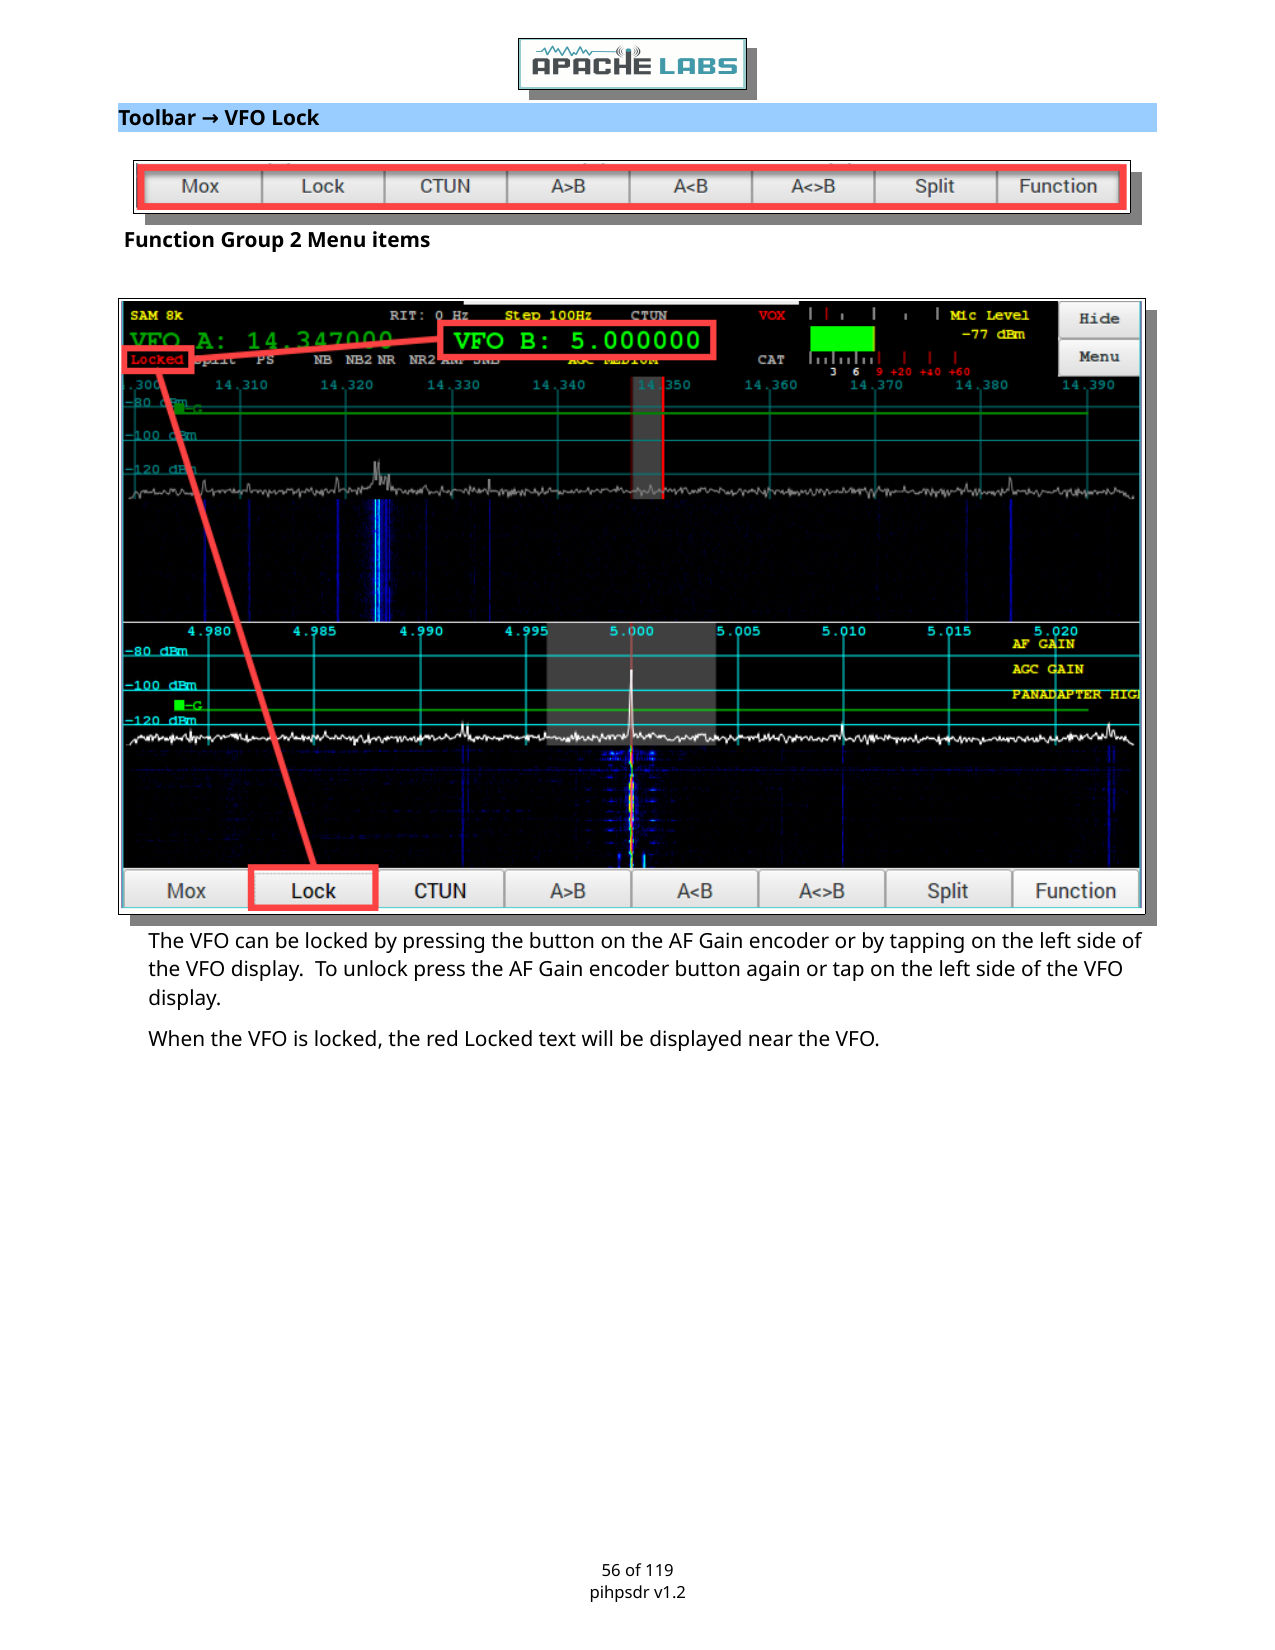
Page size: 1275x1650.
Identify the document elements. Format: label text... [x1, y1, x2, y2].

picture [136, 163, 1127, 210]
picture [121, 301, 1142, 911]
list The VFO can be locked by pressing the button on the AF Gain encoder or by tapping on the left side of the VFO display. To unlock press the AF Gain encoder button again or tap on the left side of the VFO display. [148, 926, 1157, 1011]
list When the VFO is locked, the red Locked text will be displayed near the VFO. [148, 1024, 1157, 1052]
subtitle Toolbar → VFO Lock [118, 103, 1157, 132]
picture [521, 40, 744, 87]
list Function Group 2 Menu items [118, 160, 1157, 253]
